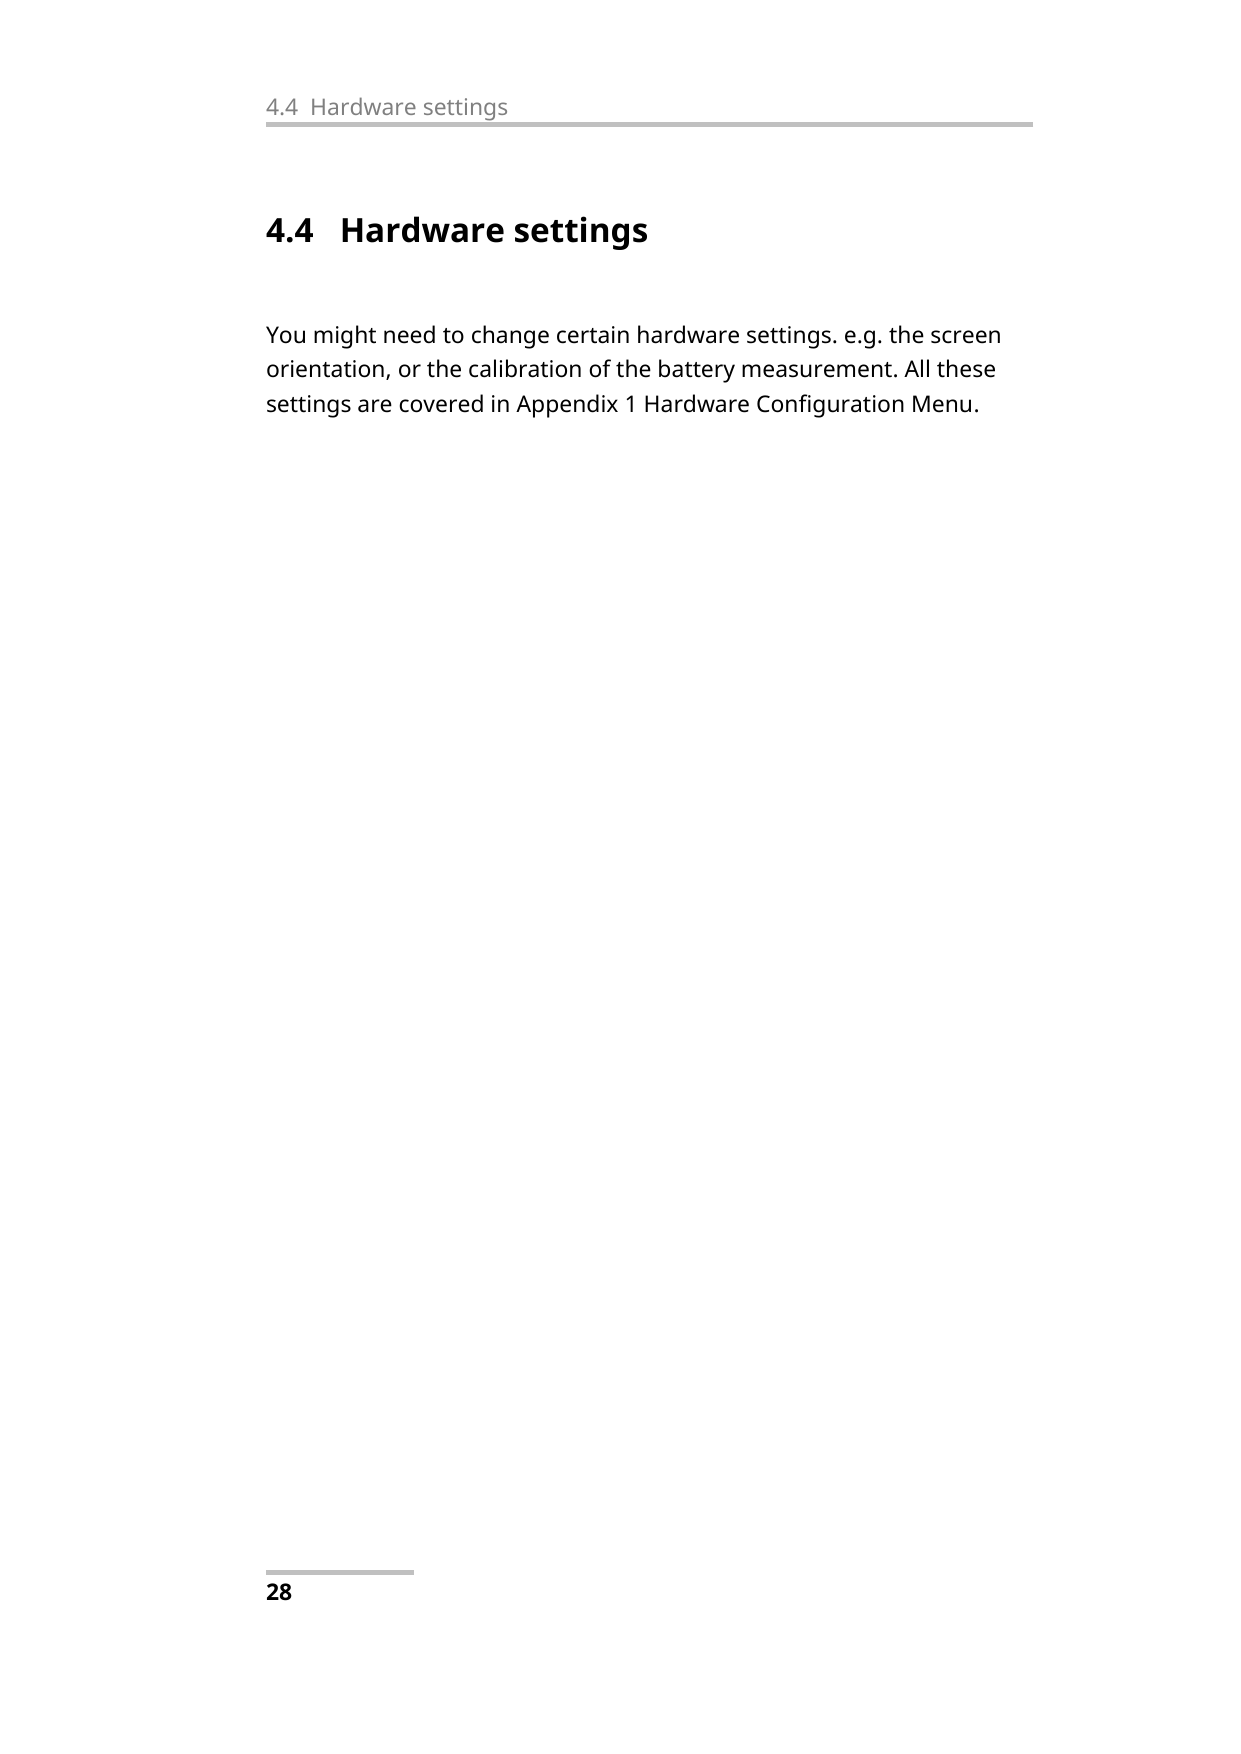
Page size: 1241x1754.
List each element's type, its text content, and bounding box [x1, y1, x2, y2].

subtitle Hardware settings [266, 207, 1033, 252]
text You might need to change certain hardware settings. e.g. the screen orientation, or the calibration of the battery measurement. All these settings are covered in Appendix 1 Hardware Configuration Menu. [266, 319, 1033, 419]
